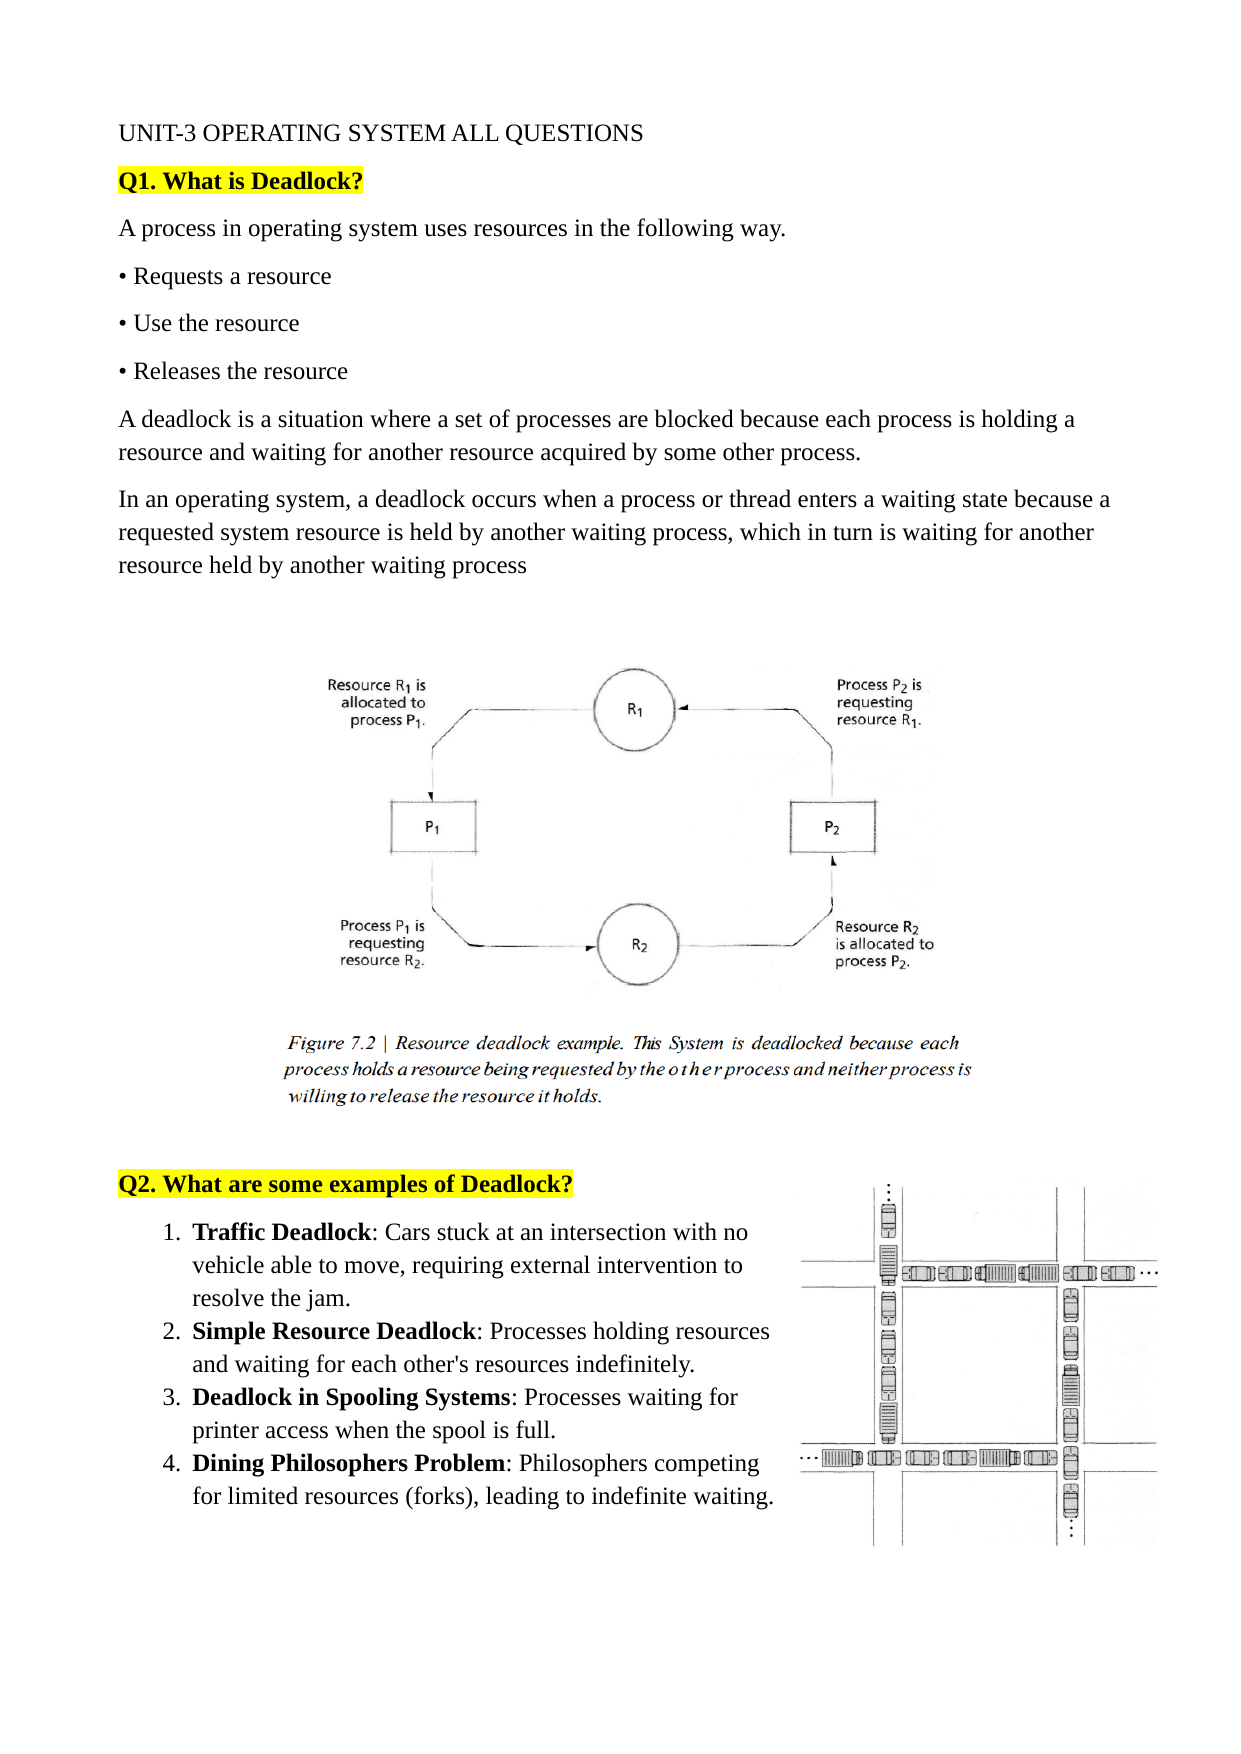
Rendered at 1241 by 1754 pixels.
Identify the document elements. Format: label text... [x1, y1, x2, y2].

text • Requests a resource [118, 261, 1122, 290]
text UNIT-3 OPERATING SYSTEM ALL QUESTIONS [118, 118, 1122, 147]
text In an operating system, a deadlock occurs when a process or thread enters a waiting state because a requested system resource is held by another waiting process, which in turn is waiting for another resource held by another waiting process [118, 484, 1122, 579]
text • Use the resource [118, 308, 1122, 337]
picture [781, 1176, 1167, 1551]
text A deadlock is a situation where a set of processes are blocked because each process is holding a resource and waiting for another resource acquired by some other process. [118, 404, 1122, 466]
list Traffic Deadlock: Cars stuck at an intersection with no vehicle able to move, requiring external intervention to resolve the jam. [162, 1217, 781, 1312]
text • Releases the resource [118, 356, 1122, 385]
text A process in operating system uses resources in the following way. [118, 213, 1122, 242]
text Q1. What is Deadlock? [118, 166, 1122, 194]
text Q2. What are some examples of Deadlock? [118, 1169, 1122, 1198]
picture [254, 645, 986, 1109]
list Dining Philosophers Problem: Philosophers competing for limited resources (forks), leading to indefinite waiting. [162, 1448, 781, 1510]
list Deadlock in Spooling Systems: Processes waiting for printer access when the spool is full. [162, 1382, 781, 1444]
list Simple Resource Deadlock: Processes holding resources and waiting for each other's resources indefinitely. [162, 1316, 781, 1378]
